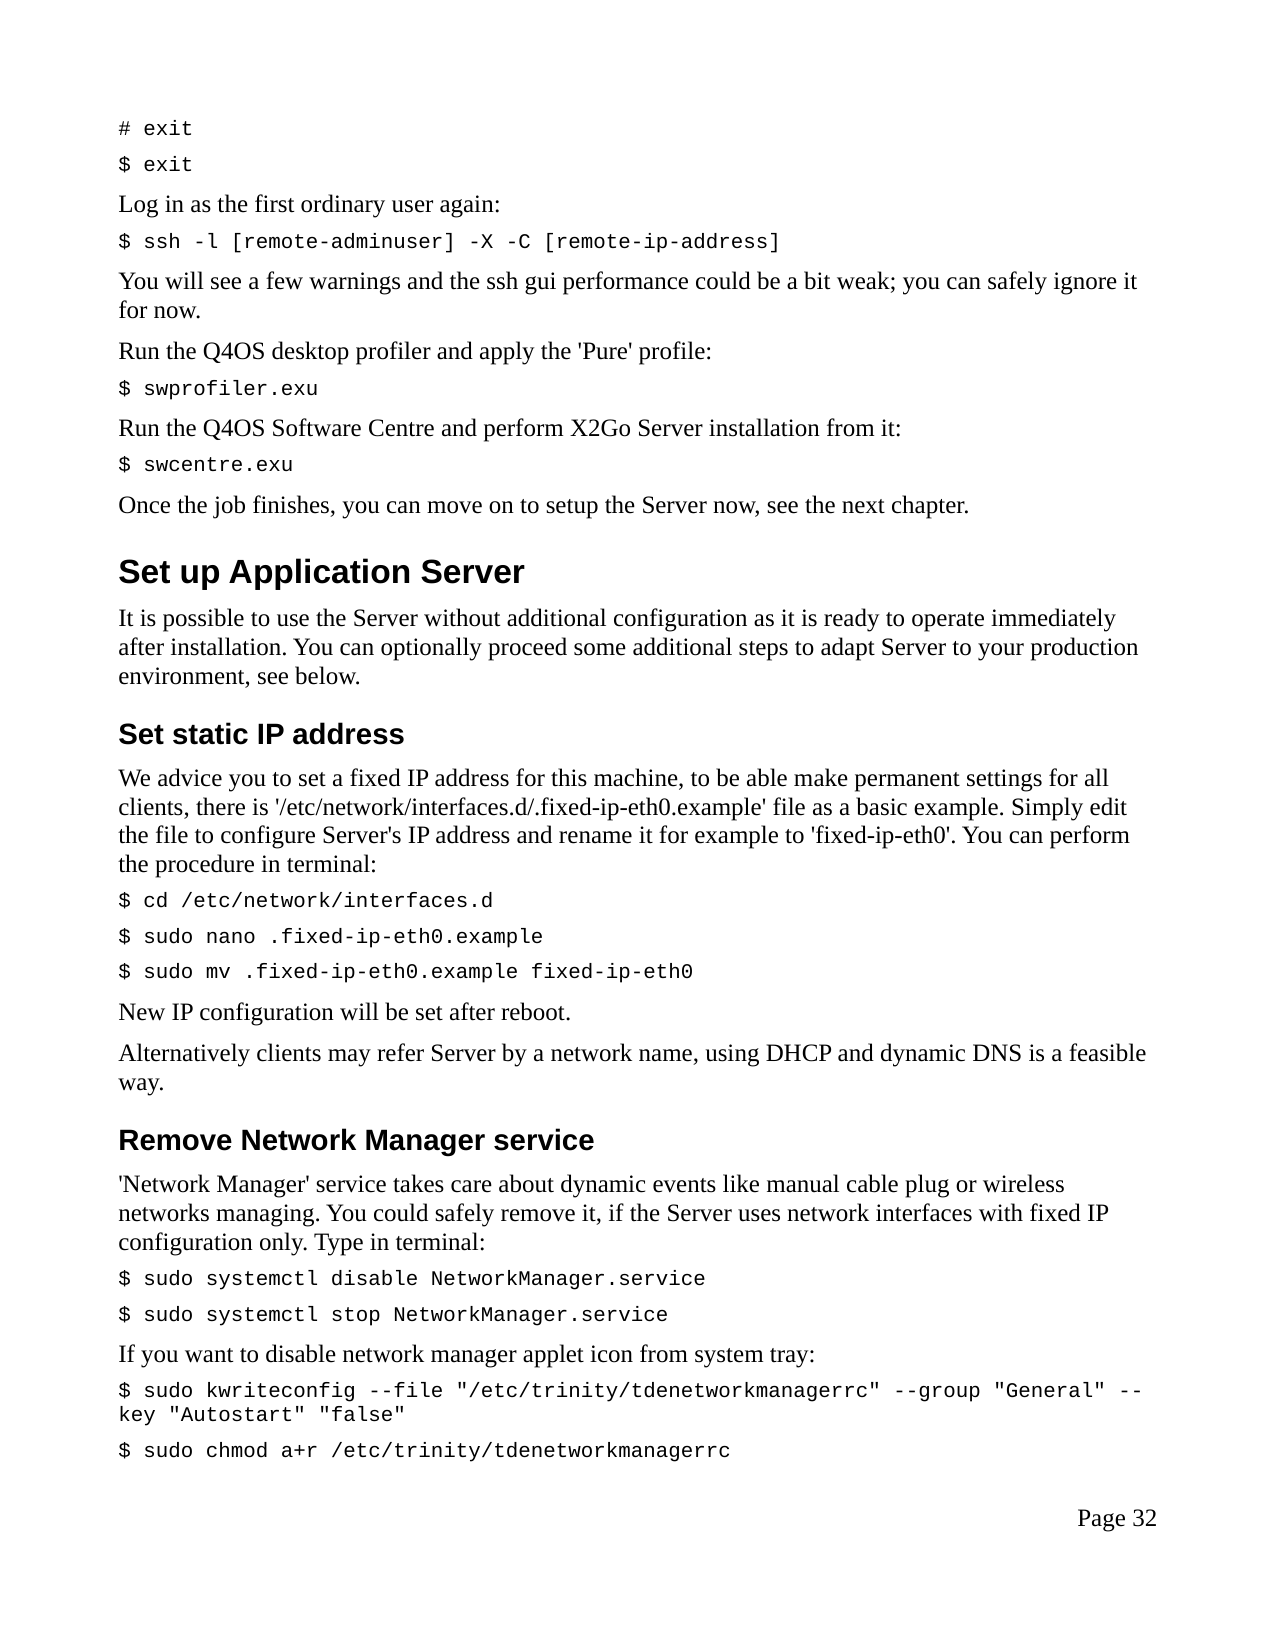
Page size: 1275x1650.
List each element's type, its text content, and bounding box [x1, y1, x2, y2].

text If you want to disable network manager applet icon from system tray: [118, 1339, 1157, 1368]
text $ sudo chmod a+r /etc/trinity/tdenetworkmanagerrc [118, 1440, 1157, 1463]
text Alternatively clients may refer Server by a network name, using DHCP and dynamic DNS is a feasible way. [118, 1038, 1157, 1096]
text You will see a few warnings and the ssh gui performance could be a bit weak; you can safely ignore it for now. [118, 266, 1157, 324]
text $ sudo systemctl stop NetworkManager.service [118, 1304, 1157, 1327]
text Once the job finishes, you can move on to setup the Server now, see the next chapter. [118, 490, 1157, 519]
text $ swprofiler.exu [118, 377, 1157, 401]
text $ exit [118, 154, 1157, 177]
text $ sudo kwriteconfig --file "/etc/trinity/tdenetworkmanagerrc" --group "General" --key "Autostart" "false" [118, 1381, 1157, 1428]
text Run the Q4OS Software Centre and perform X2Go Server installation from it: [118, 413, 1157, 442]
text # exit [118, 118, 1157, 142]
text We advice you to set a fixed IP address for this machine, to be able make permanent settings for all clients, there is '/etc/network/interfaces.d/.fixed-ip-eth0.example' file as a basic example. Simply edit the file to configure Server's IP address and rename it for example to 'fixed-ip-eth0'. You can perform the procedure in terminal: [118, 763, 1157, 878]
subtitle Remove Network Manager service [118, 1123, 1157, 1157]
text $ sudo nano .fixed-ip-eth0.example [118, 926, 1157, 949]
subtitle Set up Application Server [118, 552, 1157, 591]
text $ cd /etc/network/interfaces.d [118, 890, 1157, 914]
text Run the Q4OS desktop profiler and apply the 'Pure' profile: [118, 336, 1157, 365]
text 'Network Manager' service takes care about dynamic events like manual cable plug or wireless networks managing. You could safely remove it, if the Server uses network interfaces with fixed IP configuration only. Type in terminal: [118, 1169, 1157, 1256]
text New IP configuration will be set after reboot. [118, 997, 1157, 1026]
subtitle Set static IP address [118, 717, 1157, 750]
text It is possible to use the Server without additional configuration as it is ready to operate immediately after installation. You can optionally proceed some additional steps to adapt Server to your production environment, see below. [118, 603, 1157, 689]
text $ sudo systemctl disable NetworkManager.service [118, 1268, 1157, 1292]
text $ ssh -l [remote-adminuser] -X -C [remote-ip-address] [118, 231, 1157, 254]
text $ sudo mv .fixed-ip-eth0.example fixed-ip-eth0 [118, 962, 1157, 985]
text $ swcentre.exu [118, 454, 1157, 478]
text Log in as the first ordinary user again: [118, 189, 1157, 218]
